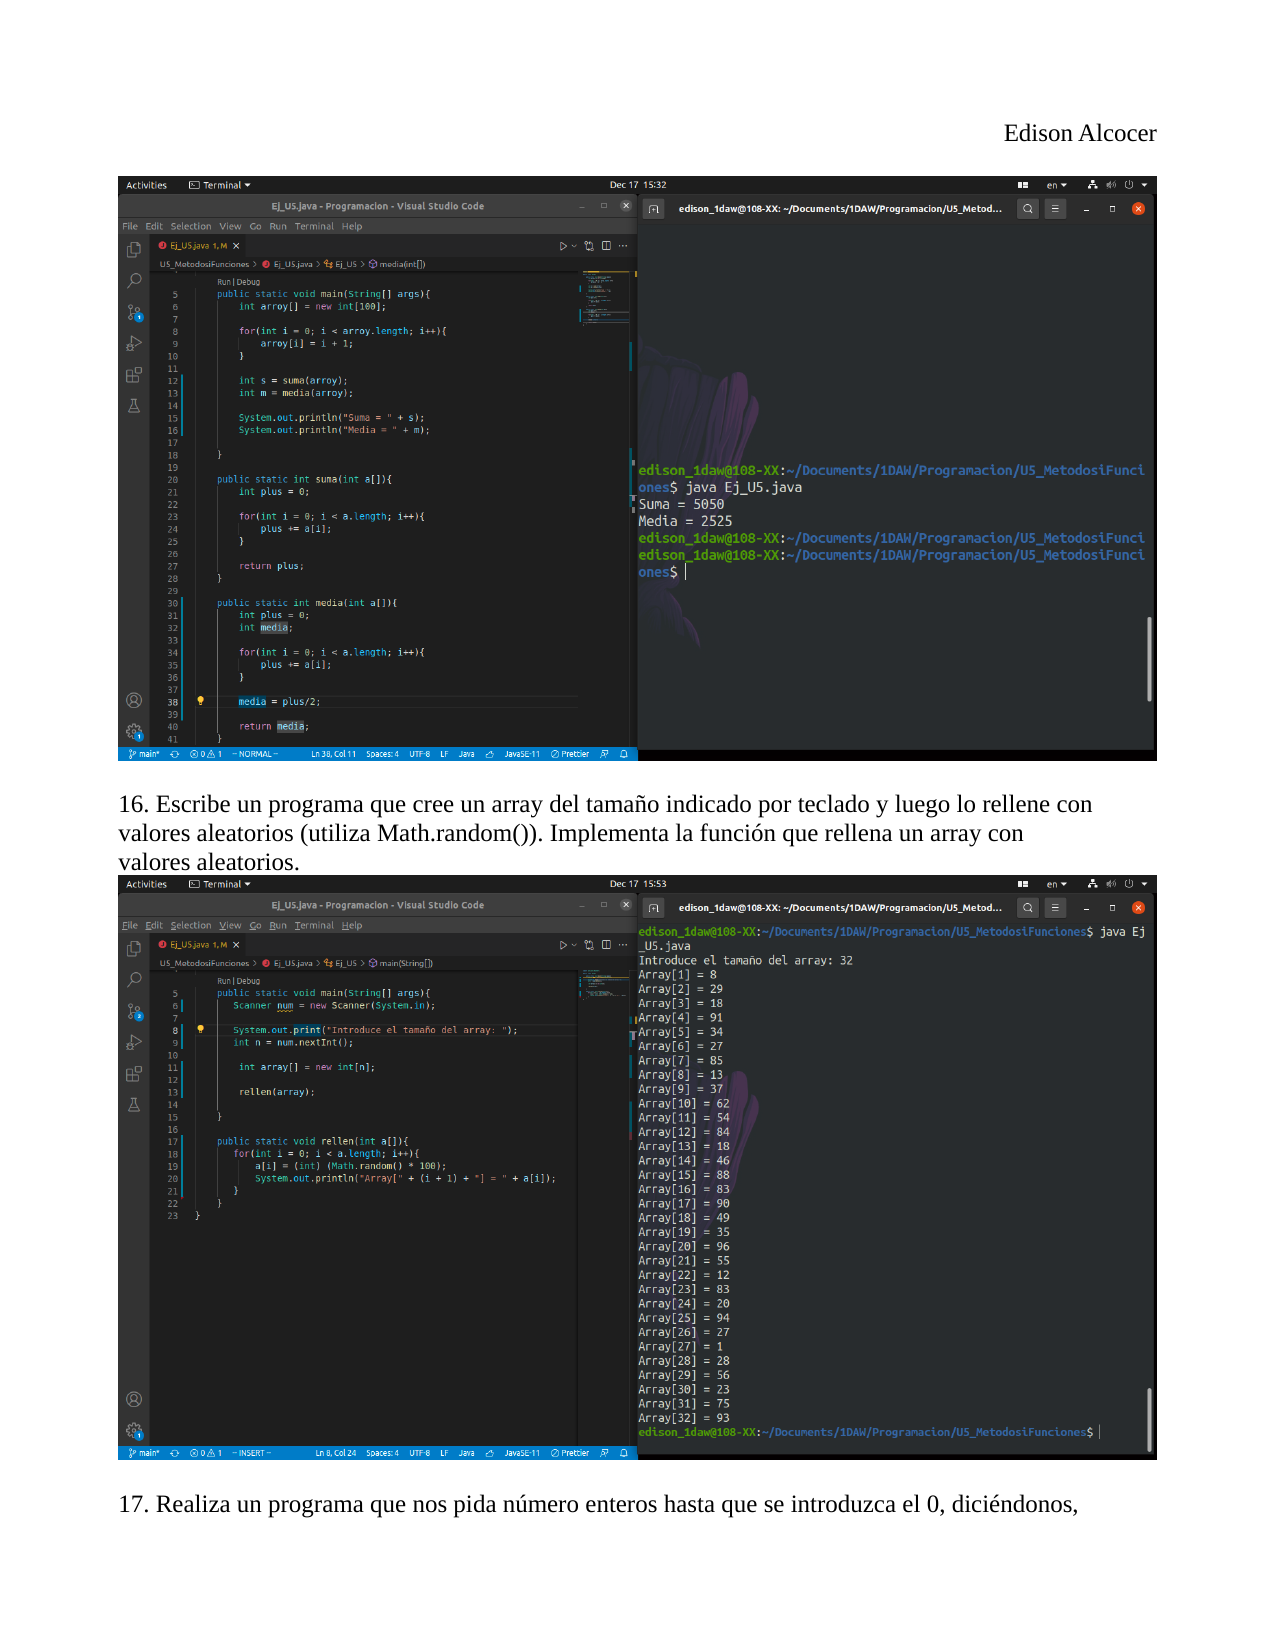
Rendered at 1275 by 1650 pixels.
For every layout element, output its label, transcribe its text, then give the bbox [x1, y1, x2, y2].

text 16. Escribe un programa que cree un array del tamaño indicado por teclado y luego lo rellene con [118, 789, 1157, 818]
text valores aleatorios. [118, 847, 1157, 875]
picture [118, 875, 1157, 1460]
text 17. Realiza un programa que nos pida número enteros hasta que se introduzca el 0, diciéndonos, [118, 1489, 1157, 1517]
picture [118, 176, 1157, 761]
text valores aleatorios (utiliza Math.random()). Implementa la función que rellena un array con [118, 818, 1157, 847]
